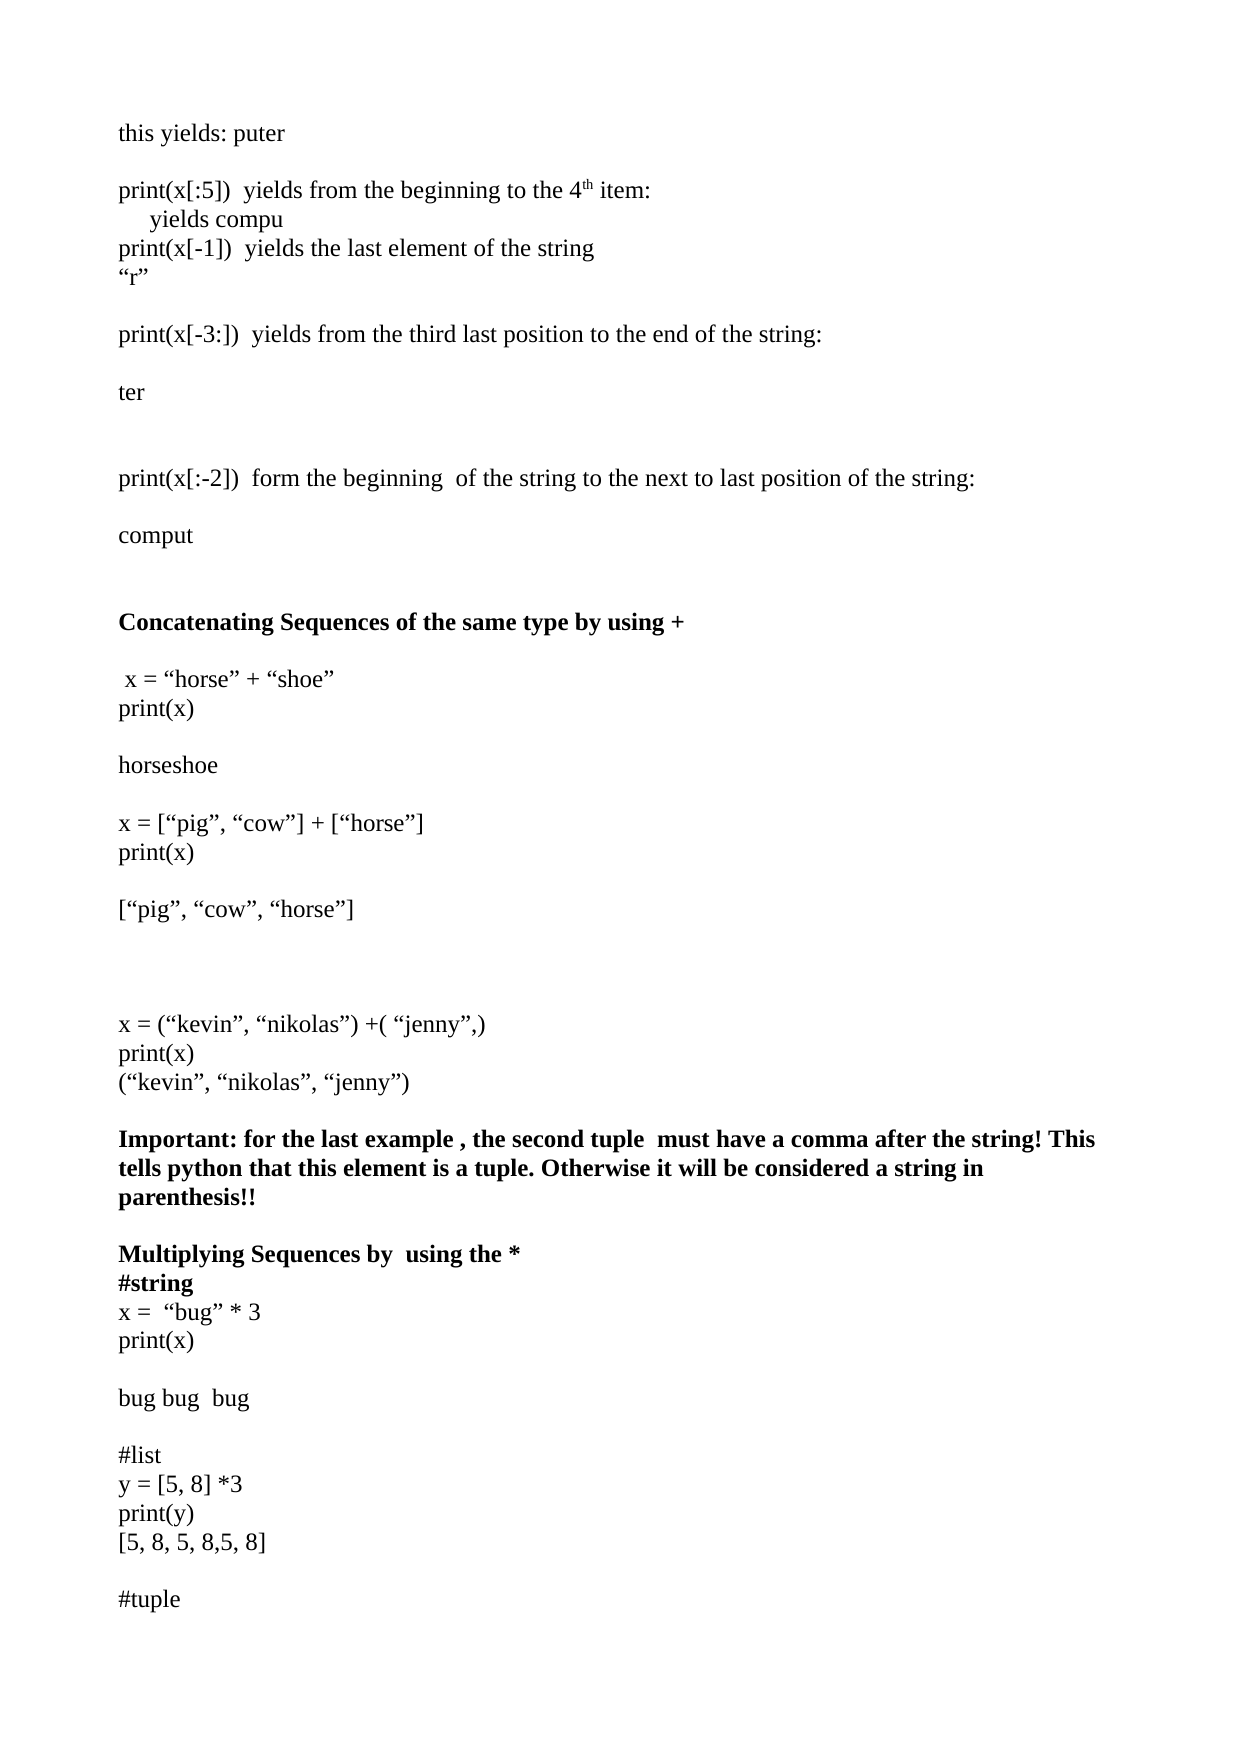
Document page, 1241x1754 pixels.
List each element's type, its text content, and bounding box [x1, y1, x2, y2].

text print(x[-3:]) yields from the third last position to the end of the string: [118, 319, 1122, 348]
text print(x[:5]) yields from the beginning to the 4th item: [118, 176, 1122, 204]
text (“kevin”, “nikolas”, “jenny”) [118, 1067, 1122, 1096]
text ter [118, 377, 1122, 406]
text Concatenating Sequences of the same type by using + [118, 607, 1122, 636]
text Multiplying Sequences by using the * [118, 1239, 1122, 1268]
text bug bug bug [118, 1383, 1122, 1412]
text x = [“pig”, “cow”] + [“horse”] [118, 808, 1122, 837]
text print(x) [118, 1038, 1122, 1067]
text x = “bug” * 3 [118, 1297, 1122, 1326]
text horseshoe [118, 751, 1122, 779]
text [5, 8, 5, 8,5, 8] [118, 1527, 1122, 1556]
text y = [5, 8] *3 [118, 1469, 1122, 1498]
text print(x) [118, 693, 1122, 722]
text [“pig”, “cow”, “horse”] [118, 894, 1122, 923]
text #tuple [118, 1584, 1122, 1613]
text print(x[-1]) yields the last element of the string [118, 233, 1122, 262]
text #string [118, 1268, 1122, 1297]
text Important: for the last example , the second tuple must have a comma after the string! This tells python that this element is a tuple. Otherwise it will be considered a string in parenthesis!! [118, 1124, 1122, 1211]
text x = (“kevin”, “nikolas”) +( “jenny”,) [118, 1009, 1122, 1038]
text comput [118, 521, 1122, 549]
text print(x) [118, 1326, 1122, 1354]
text this yields: puter [118, 118, 1122, 147]
text print(x[:-2]) form the beginning of the string to the next to last position of the string: [118, 463, 1122, 492]
text x = “horse” + “shoe” [118, 664, 1122, 693]
text print(y) [118, 1498, 1122, 1527]
text yields compu [118, 204, 1122, 233]
text #list [118, 1441, 1122, 1469]
text “r” [118, 262, 1122, 291]
text print(x) [118, 837, 1122, 866]
